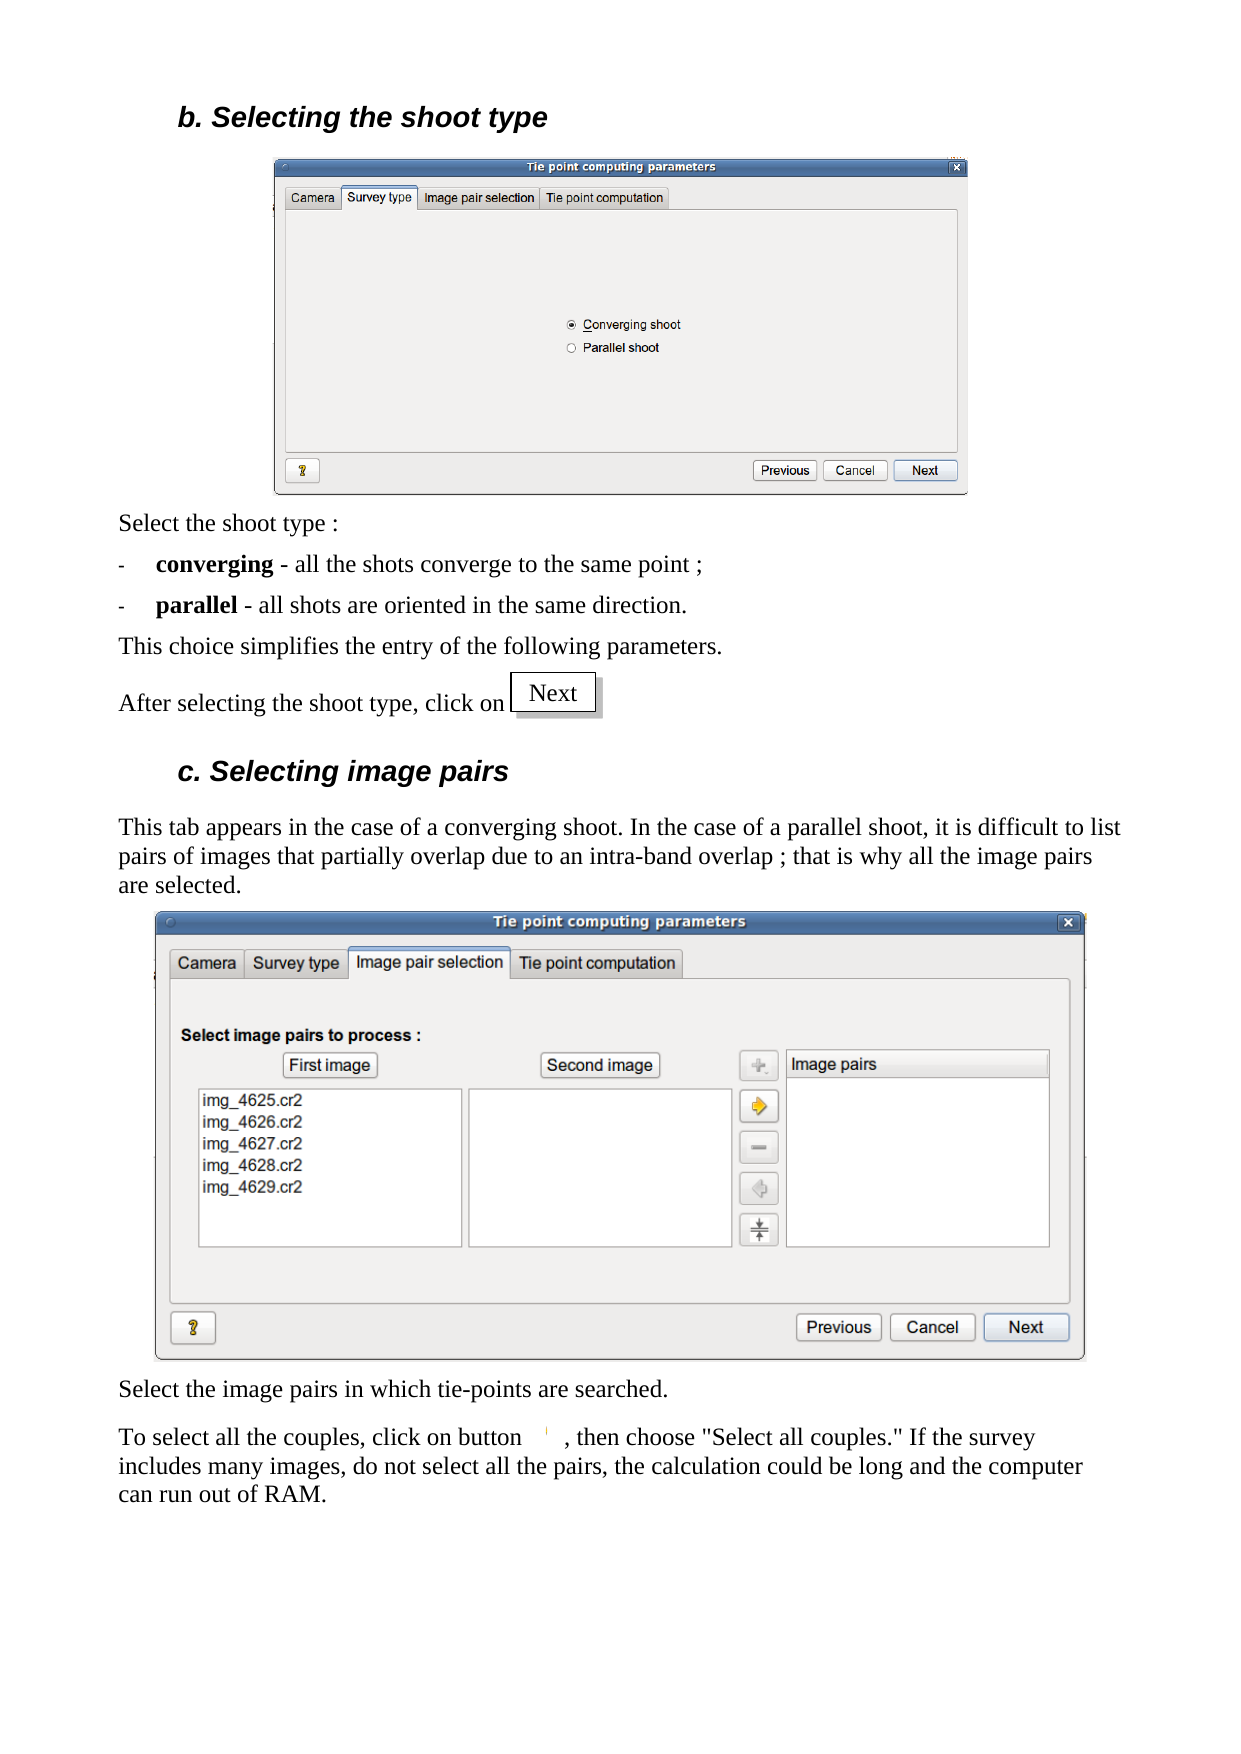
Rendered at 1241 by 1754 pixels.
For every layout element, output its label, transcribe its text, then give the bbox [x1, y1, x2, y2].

subtitle c. Selecting image pairs [116, 754, 1122, 788]
text . [596, 673, 1122, 717]
text To select all the couples, click on button , then choose "Select all couples." If the survey includes many images, do not select all the pairs, the calculation could be long and the computer can run out of RAM. [118, 1416, 1122, 1508]
text Select the shoot type : [118, 508, 1122, 536]
text This tab appears in the case of a converging shoot. In the case of a parallel shoot, it is difficult to list pairs of images that partially overlap due to an intra-band overlap ; that is why all the image pairs are selected. [118, 812, 1122, 898]
subtitle b. Selecting the shoot type [116, 99, 1122, 133]
text After selecting the shoot type, click on [118, 673, 516, 717]
text This choice simplifies the entry of the following parameters. [118, 631, 1122, 660]
picture [153, 911, 1087, 1362]
list converging - all the shots converge to the same point ; [118, 549, 1122, 578]
list parallel - all shots are oriented in the same direction. [118, 590, 1122, 619]
picture [272, 157, 968, 496]
text Select the image pairs in which tie-points are searched. [118, 1374, 1122, 1403]
